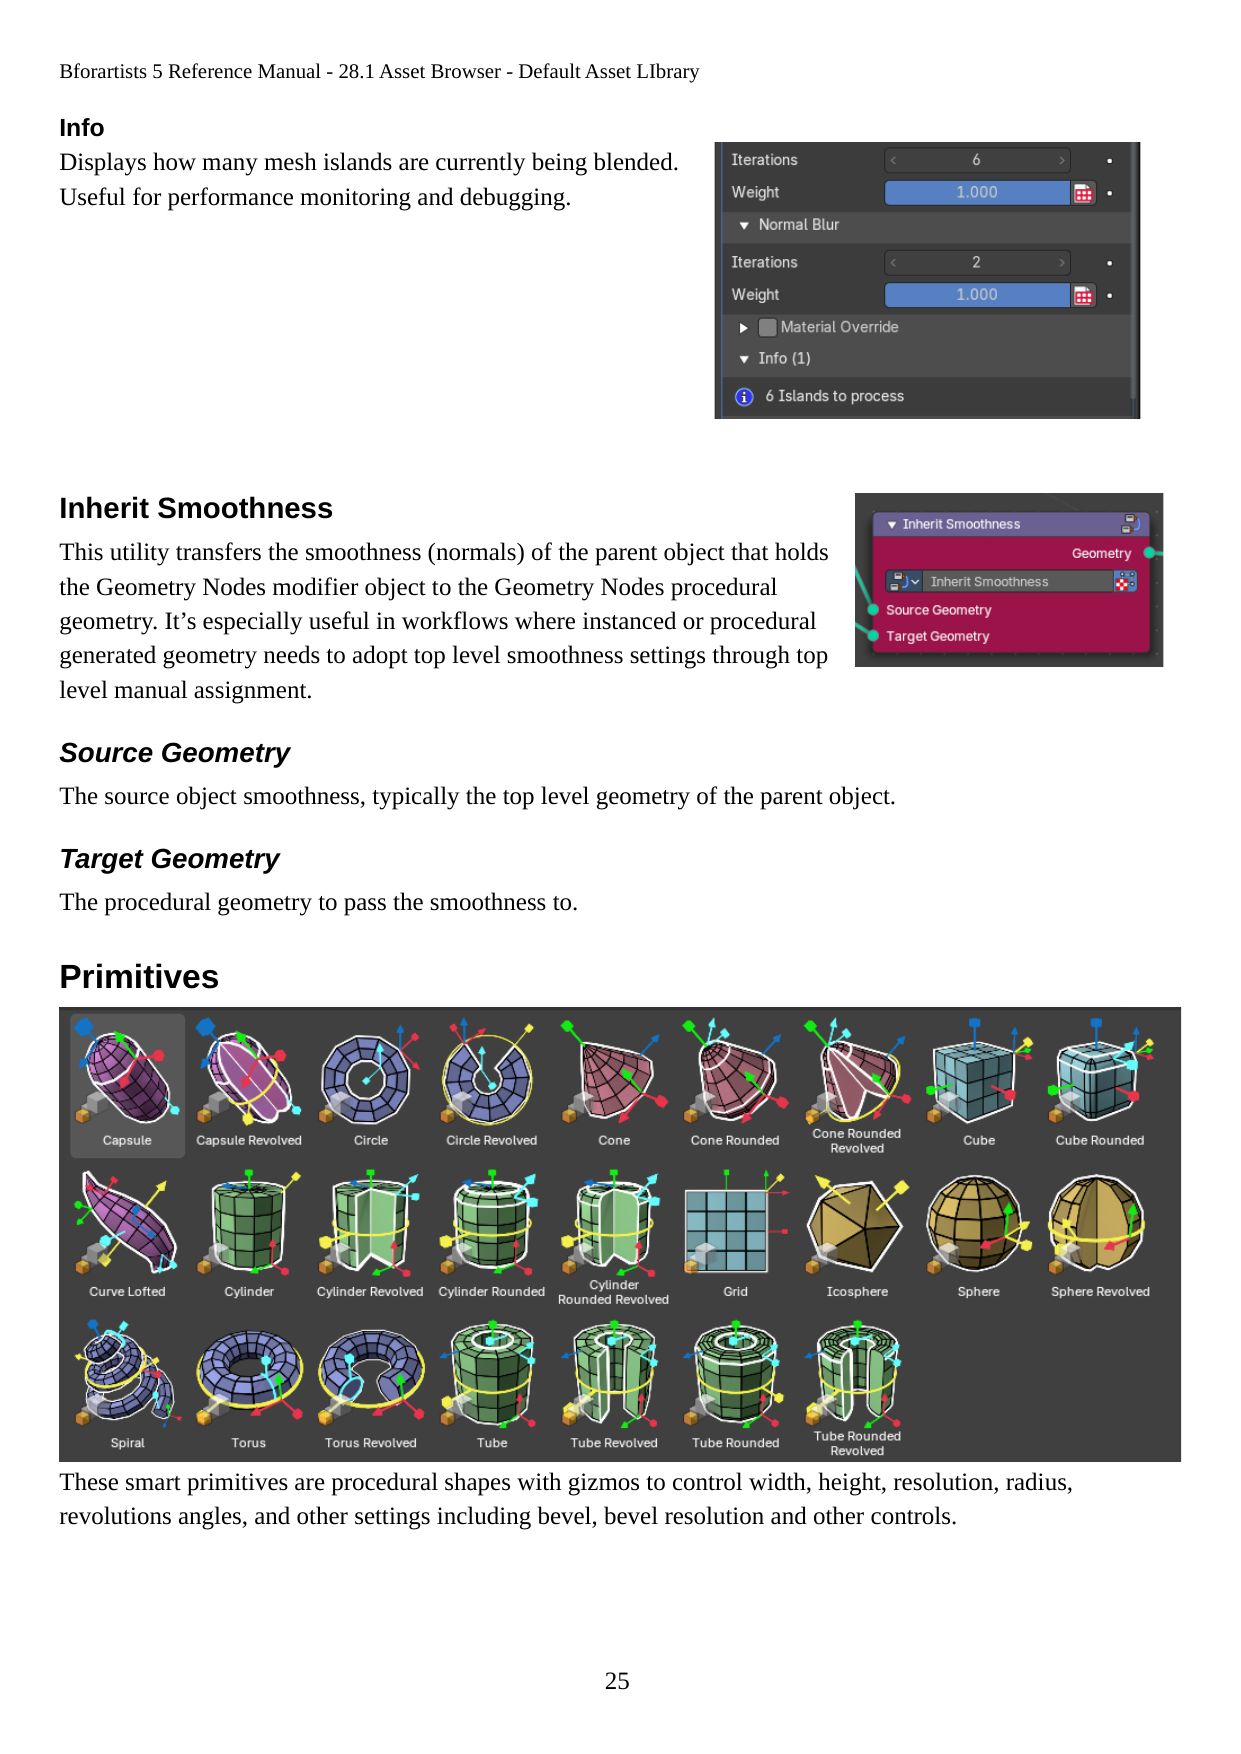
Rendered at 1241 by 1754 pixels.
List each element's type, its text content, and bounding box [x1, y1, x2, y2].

text The source object smoothness, typically the top level geometry of the parent object. [59, 781, 1181, 810]
subtitle Target Geometry [59, 842, 1181, 874]
picture [855, 493, 1164, 667]
subtitle Inherit Smoothness [59, 491, 1181, 524]
text This utility transfers the smoothness (normals) of the parent object that holds the Geometry Nodes modifier object to the Geometry Nodes procedural geometry. It’s especially useful in workflows where instanced or procedural generated geometry needs to adopt top level smoothness settings through top level manual assignment. [59, 537, 1181, 704]
picture [59, 1007, 1182, 1462]
subtitle Primitives [59, 957, 1181, 995]
text These smart primitives are procedural shapes with gizmos to control width, height, resolution, radius, revolutions angles, and other settings including bevel, bevel resolution and other controls. [59, 1462, 1181, 1530]
text The procedural geometry to pass the smoothness to. [59, 887, 1181, 916]
subtitle Info [59, 113, 1181, 141]
text Displays how many mesh islands are currently being blended. Useful for performance monitoring and debugging. [59, 147, 1181, 211]
subtitle Source Geometry [59, 737, 1181, 768]
